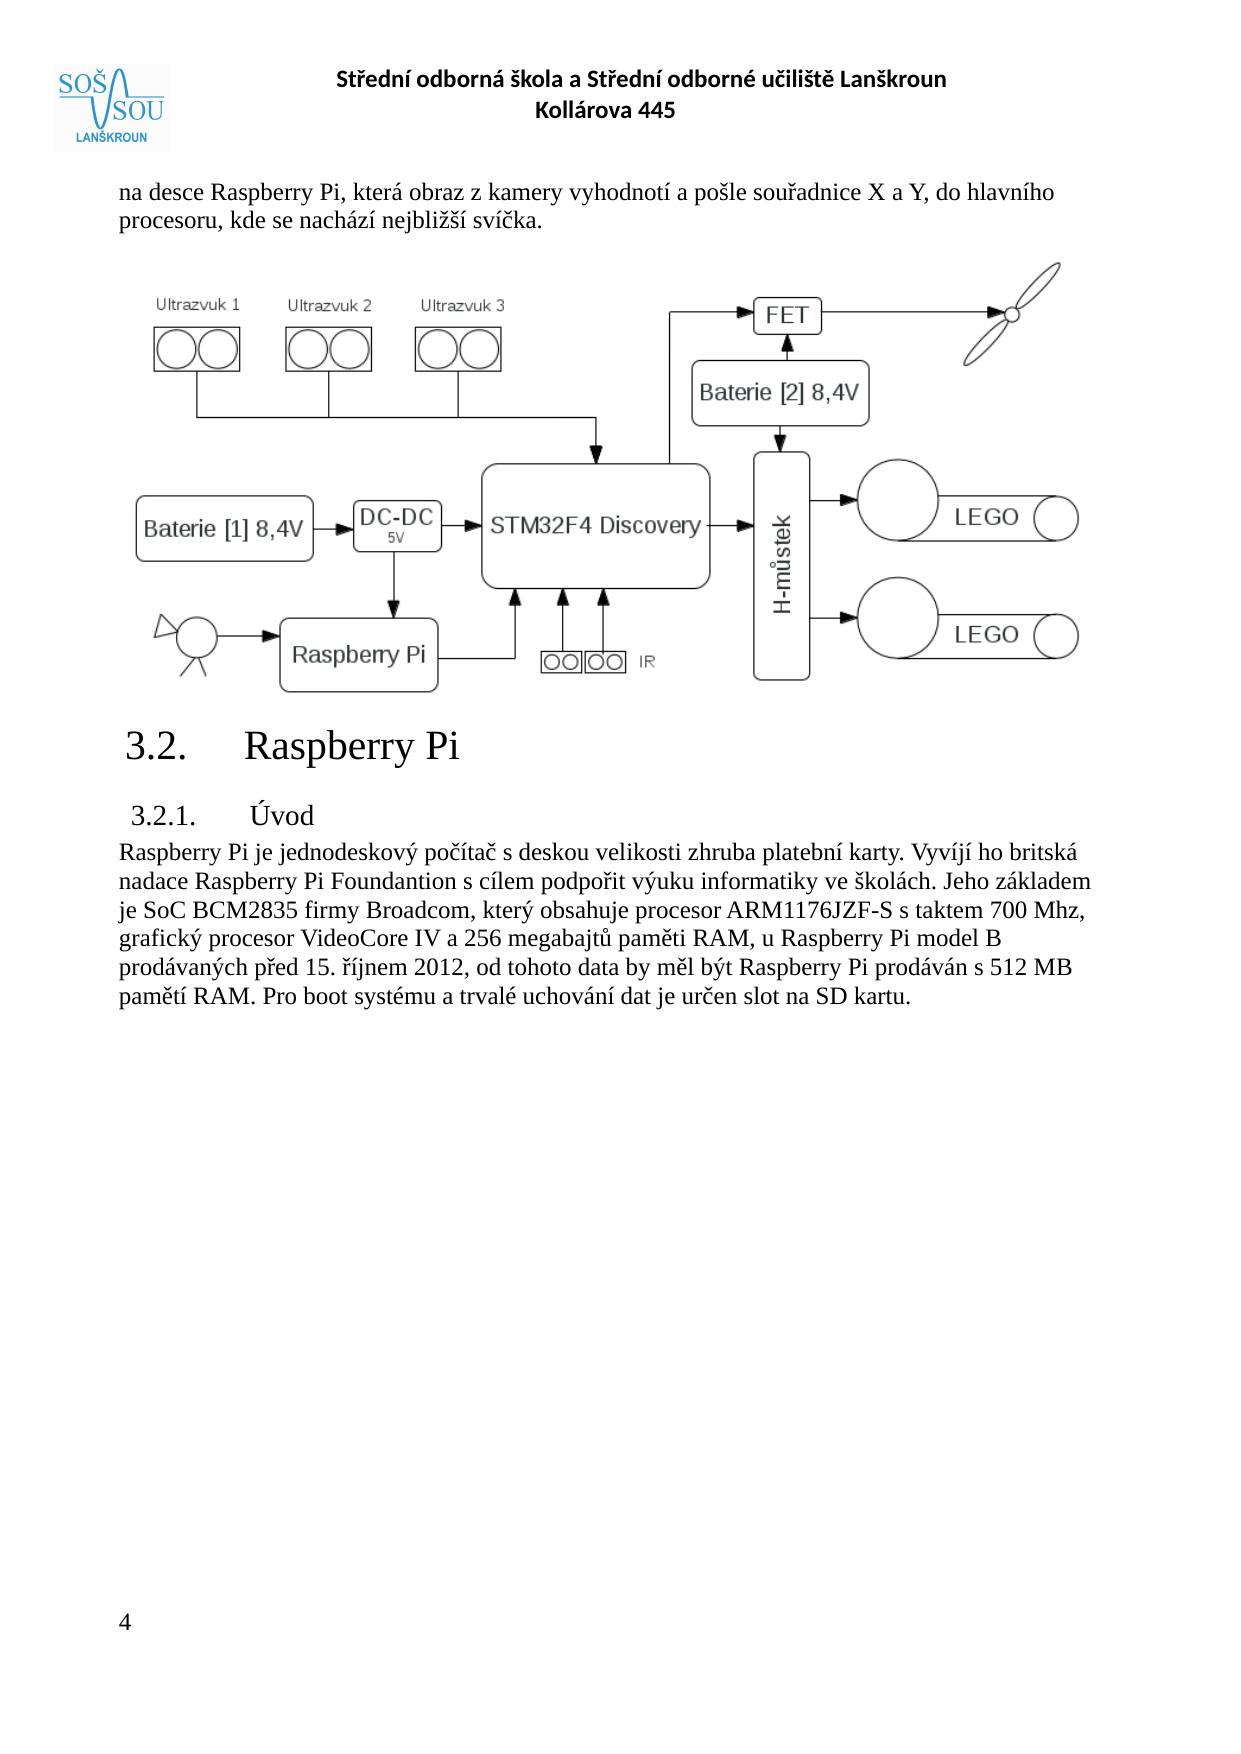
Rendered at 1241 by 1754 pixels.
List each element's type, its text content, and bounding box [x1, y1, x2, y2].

subtitle Úvod [131, 798, 1092, 831]
text Raspberry Pi je jednodeskový počítač s deskou velikosti zhruba platební karty. Vyvíjí ho britská nadace Raspberry Pi Foundantion s cílem podpořit výuku informatiky ve školách. Jeho základem je SoC BCM2835 firmy Broadcom, který obsahuje procesor ARM1176JZF-S s taktem 700 Mhz, grafický procesor VideoCore IV a 256 megabajtů paměti RAM, u Raspberry Pi model B prodávaných před 15. říjnem 2012, od tohoto data by měl být Raspberry Pi prodáván s 512 MB pamětí RAM. Pro boot systému a trvalé uchování dat je určen slot na SD kartu. [119, 837, 1092, 1010]
picture [118, 246, 1093, 702]
text na desce Raspberry Pi, která obraz z kamery vyhodnotí a pošle souřadnice X a Y, do hlavního procesoru, kde se nachází nejbližší svíčka. [119, 177, 1092, 234]
subtitle Raspberry Pi [125, 720, 1092, 768]
picture [53, 64, 170, 152]
